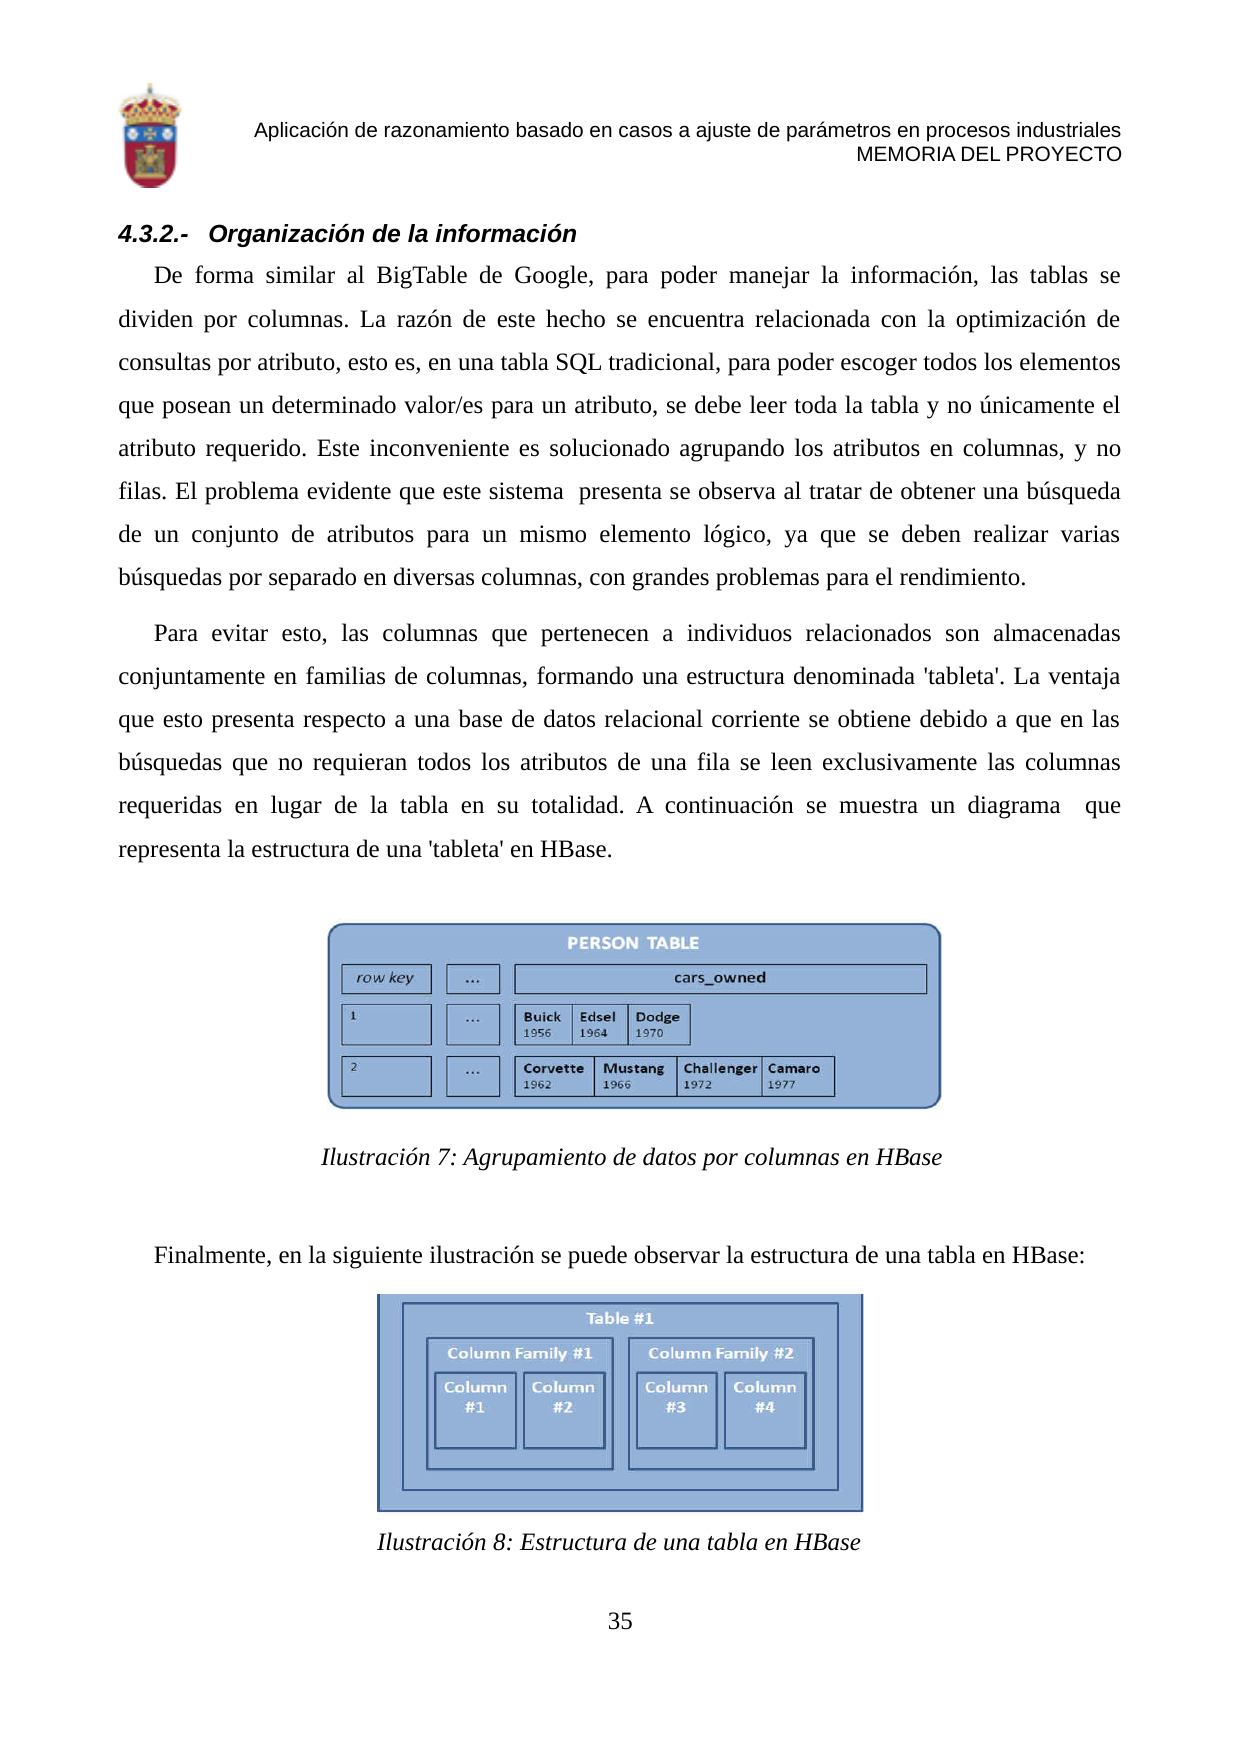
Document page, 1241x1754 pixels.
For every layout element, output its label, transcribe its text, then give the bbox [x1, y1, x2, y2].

text Ilustración 8: Estructura de una tabla en HBase [377, 1528, 863, 1556]
subtitle Organización de la información [118, 219, 1122, 248]
text De forma similar al BigTable de Google, para poder manejar la información, las tablas se dividen por columnas. La razón de este hecho se encuentra relacionada con la optimización de consultas por atributo, esto es, en una tabla SQL tradicional, para poder escoger todos los elementos que posean un determinado valor/es para un atributo, se debe leer toda la tabla y no únicamente el atributo requerido. Este inconveniente es solucionado agrupando los atributos en columnas, y no filas. El problema evidente que este sistema presenta se observa al tratar de obtener una búsqueda de un conjunto de atributos para un mismo elemento lógico, ya que se deben realizar varias búsquedas por separado en diversas columnas, con grandes problemas para el rendimiento. [118, 261, 1122, 591]
text Para evitar esto, las columnas que pertenecen a individuos relacionados son almacenadas conjuntamente en familias de columnas, formando una estructura denominada 'tableta'. La ventaja que esto presenta respecto a una base de datos relacional corriente se obtiene debido a que en las búsquedas que no requieran todos los atributos de una fila se leen exclusivamente las columnas requeridas en lugar de la tabla en su totalidad. A continuación se muestra un diagrama que representa la estructura de una 'tableta' en HBase. [118, 618, 1122, 862]
picture [117, 83, 184, 188]
text Finalmente, en la siguiente ilustración se puede observar la estructura de una tabla en HBase: [118, 1241, 1122, 1269]
text Ilustración 7: Agrupamiento de datos por columnas en HBase [273, 918, 992, 1171]
